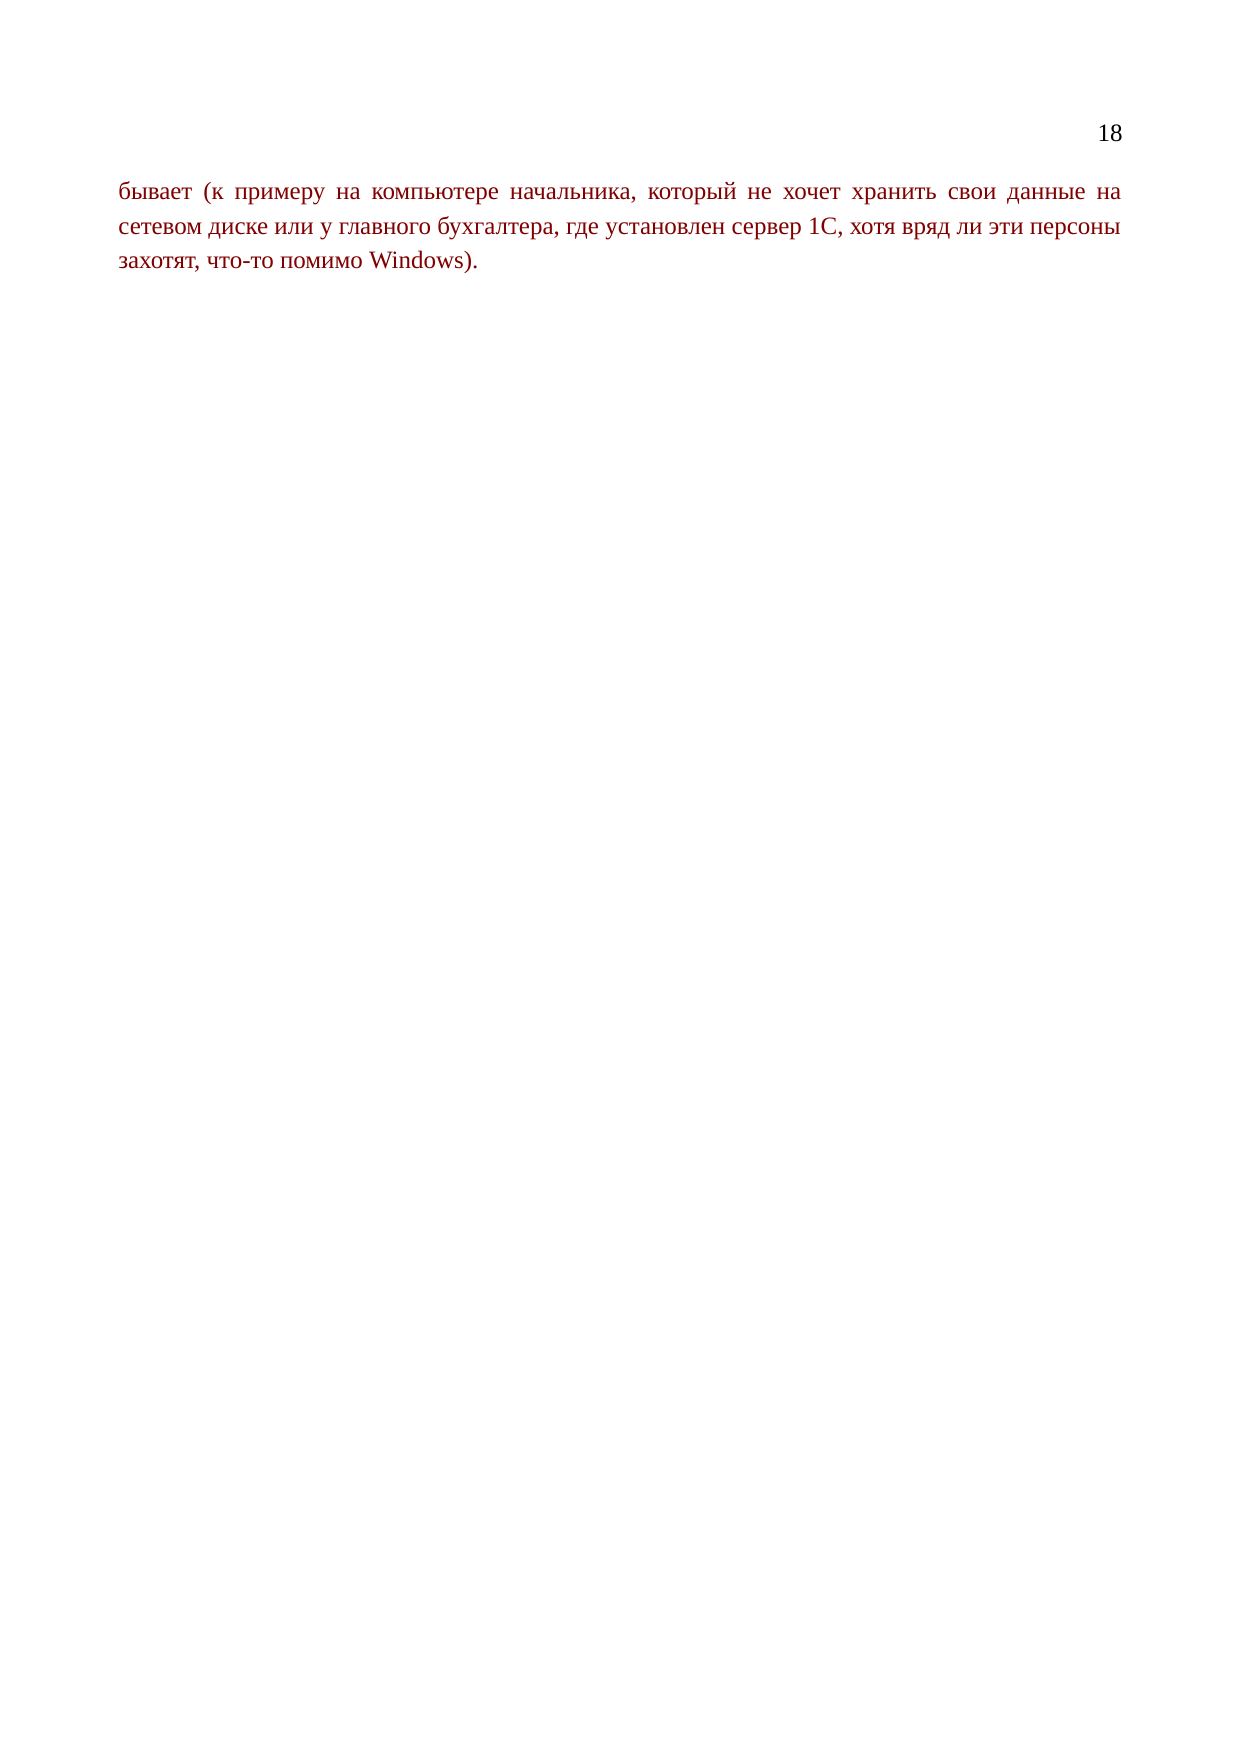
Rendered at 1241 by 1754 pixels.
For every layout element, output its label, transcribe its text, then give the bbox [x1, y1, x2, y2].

text бывает (к примеру на компьютере начальника, который не хочет хранить свои данные на сетевом диске или у главного бухгалтера, где установлен сервер 1С, хотя вряд ли эти персоны захотят, что-то помимо Windows). [118, 176, 1122, 274]
